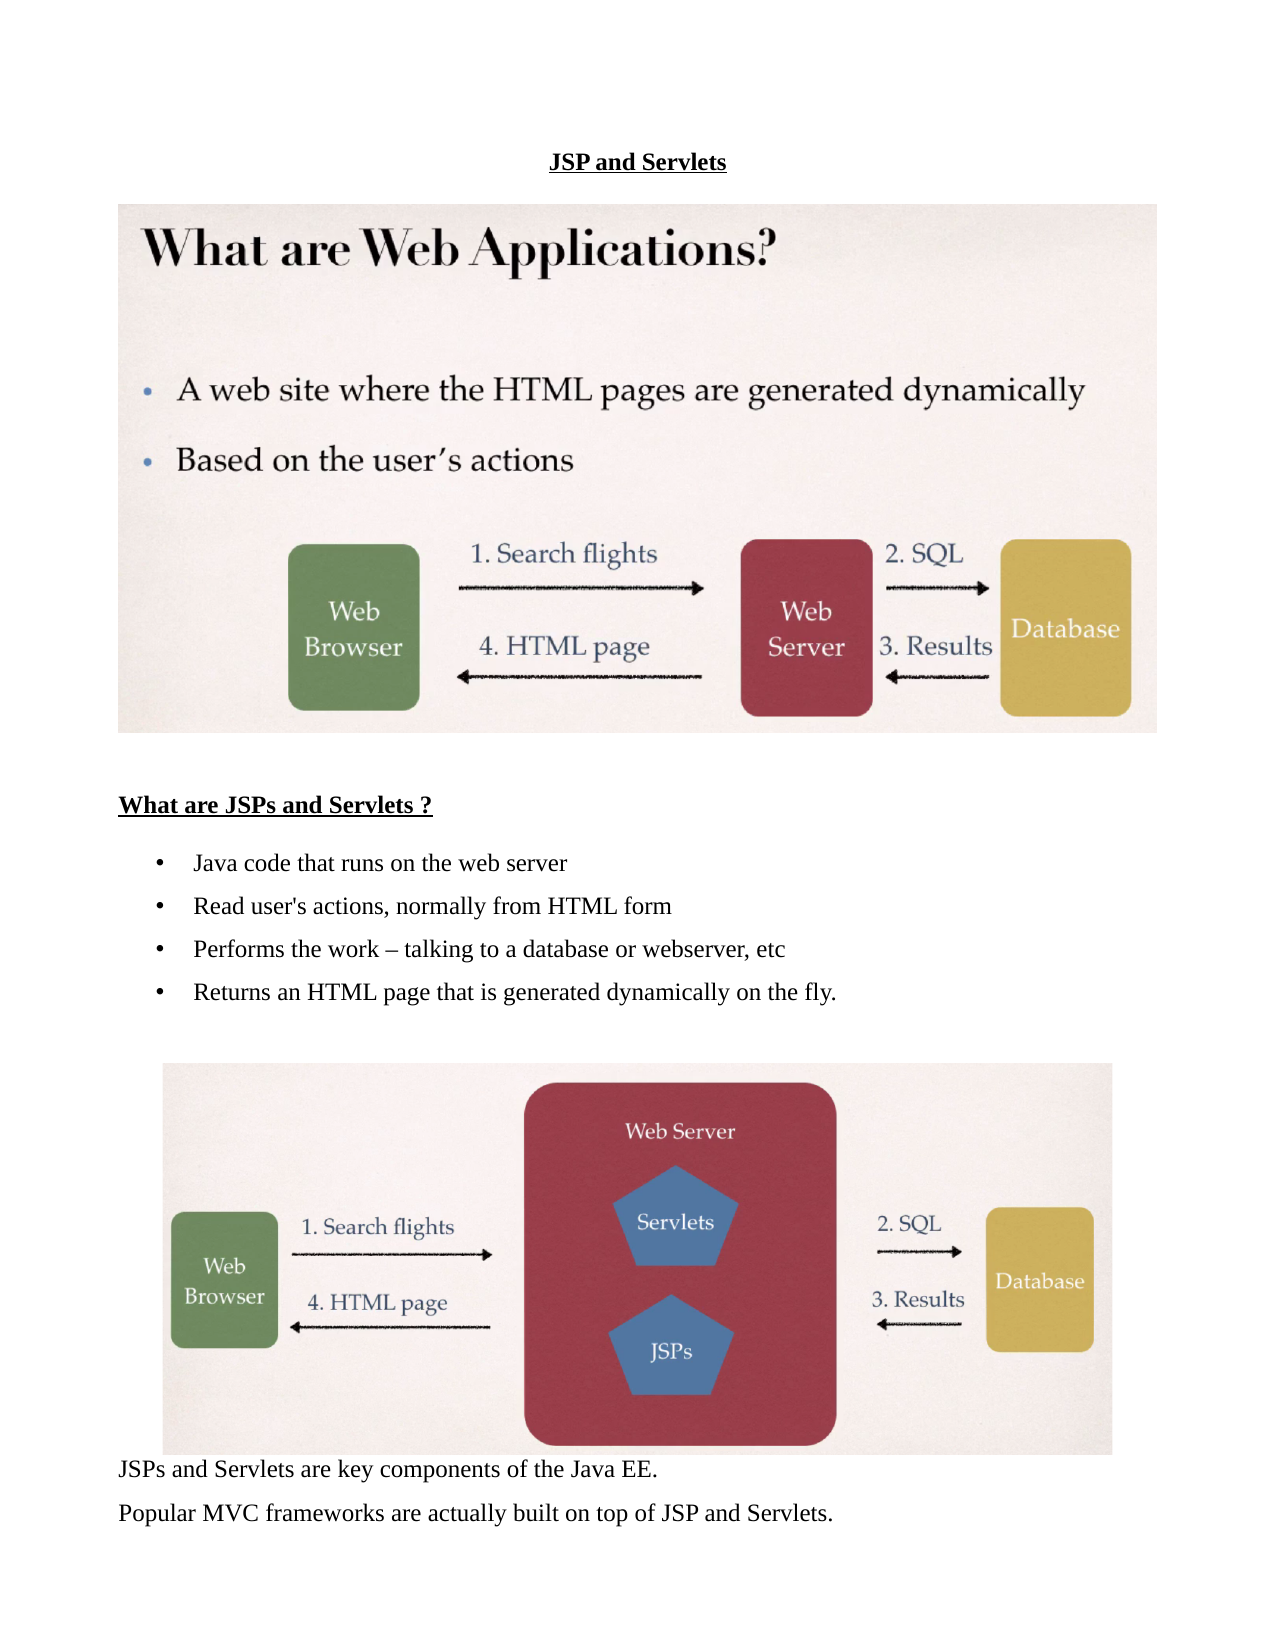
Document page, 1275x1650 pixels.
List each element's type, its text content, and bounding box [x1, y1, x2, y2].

list Returns an HTML page that is generated dynamically on the fly. [156, 977, 1157, 1006]
list Performs the work – talking to a database or webserver, etc [156, 934, 1157, 963]
picture [118, 204, 1157, 733]
list Java code that runs on the web server [156, 848, 1157, 877]
list Read user's actions, normally from HTML form [156, 891, 1157, 920]
text JSPs and Servlets are key components of the Java EE. [118, 1150, 1157, 1483]
text Popular MVC frameworks are actually built on top of JSP and Servlets. [118, 1498, 1157, 1526]
text What are JSPs and Servlets ? [118, 790, 1157, 819]
picture [162, 1063, 1113, 1455]
text JSP and Servlets [118, 147, 1157, 176]
